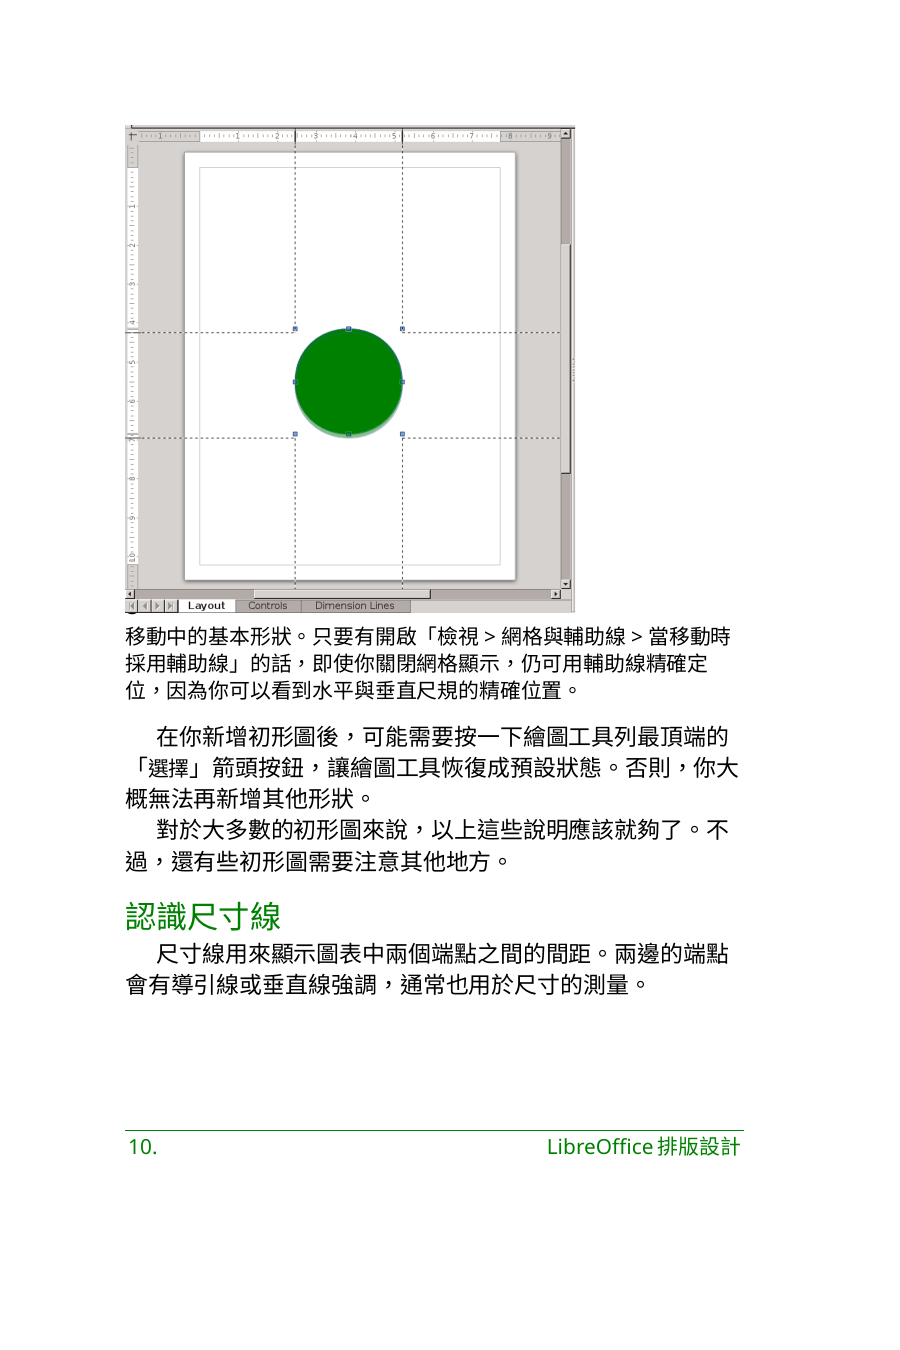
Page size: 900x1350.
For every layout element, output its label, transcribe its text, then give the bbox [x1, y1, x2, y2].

text 尺寸線用來顯示圖表中兩個端點之間的間距。兩邊的端點會有導引線或垂直線強調，通常也用於尺寸的測量。 [125, 937, 744, 999]
table_cell 移動中的基本形狀。只要有開啟「檢視 > 網格與輔助線 > 當移動時採用輔助線」的話，即使你關閉網格顯示，仍可用輔助線精確定位，因為你可以看到水平與垂直尺規的精確位置。 [125, 615, 744, 704]
subtitle 認識尺寸線 [125, 892, 744, 937]
text 對於大多數的初形圖來說，以上這些說明應該就夠了。不過，還有些初形圖需要注意其他地方。 [125, 814, 744, 876]
table_header 8 [125, 125, 744, 615]
text 在你新增初形圖後，可能需要按一下繪圖工具列最頂端的「選擇」箭頭按鈕，讓繪圖工具恢復成預設狀態。否則，你大概無法再新增其他形狀。 [125, 720, 744, 814]
picture [125, 125, 575, 613]
